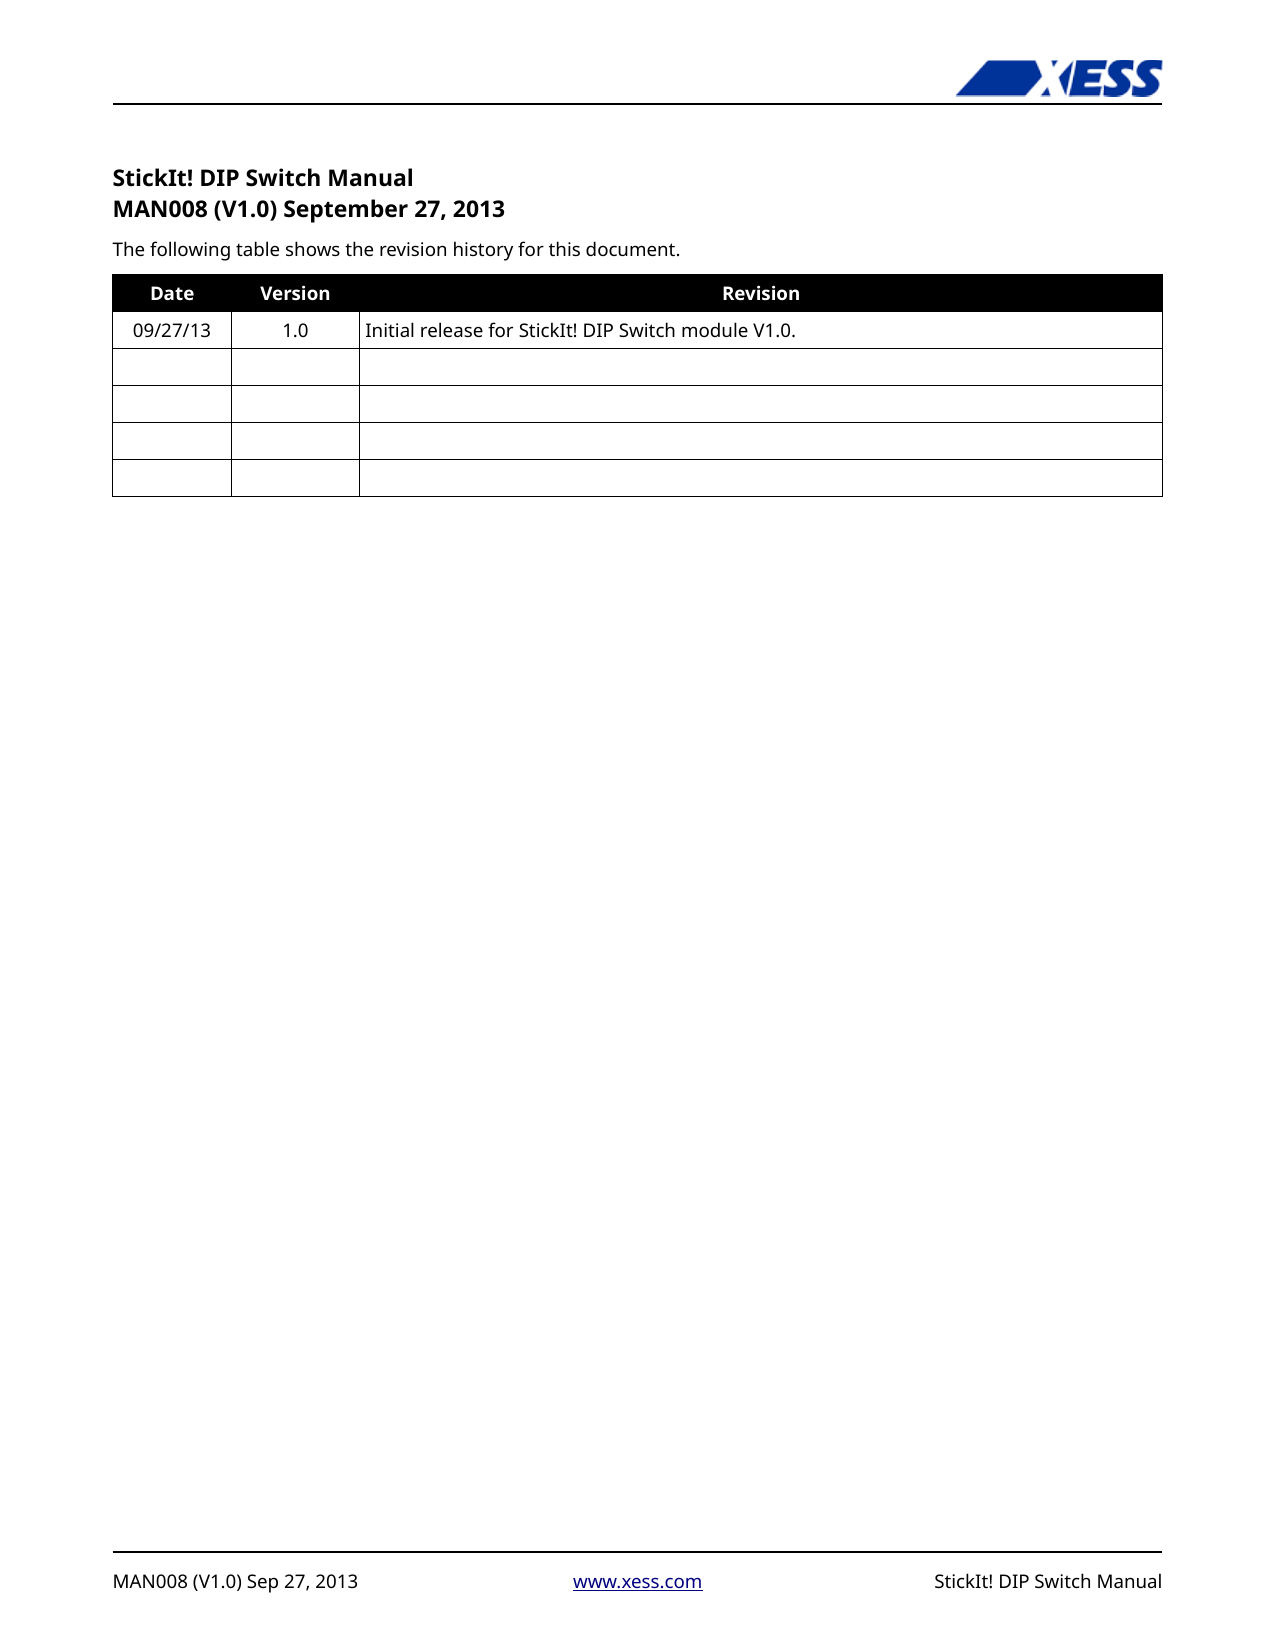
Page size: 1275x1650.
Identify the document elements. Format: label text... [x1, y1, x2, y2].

table_cell [360, 386, 1162, 422]
table_cell [232, 460, 359, 496]
table_header Version [232, 275, 359, 311]
table_cell [360, 460, 1162, 496]
table_cell [113, 386, 231, 422]
table_header Revision [360, 275, 1162, 311]
table_header Date [113, 275, 231, 311]
table_cell [232, 423, 359, 459]
table_cell [113, 349, 231, 385]
table_cell 1.0 [232, 312, 359, 348]
table_cell [232, 386, 359, 422]
table_cell [113, 460, 231, 496]
text The following table shows the revision history for this document. [112, 236, 1162, 262]
table_cell [360, 349, 1162, 385]
table_cell [360, 423, 1162, 459]
table_cell Initial release for StickIt! DIP Switch module V1.0. [360, 312, 1162, 348]
table_cell [113, 423, 231, 459]
table_cell [232, 349, 359, 385]
table_cell 09/27/13 [113, 312, 231, 348]
text StickIt! DIP Switch Manual MAN008 (V1.0) September 27, 2013 [112, 162, 1162, 224]
picture [955, 60, 1163, 97]
